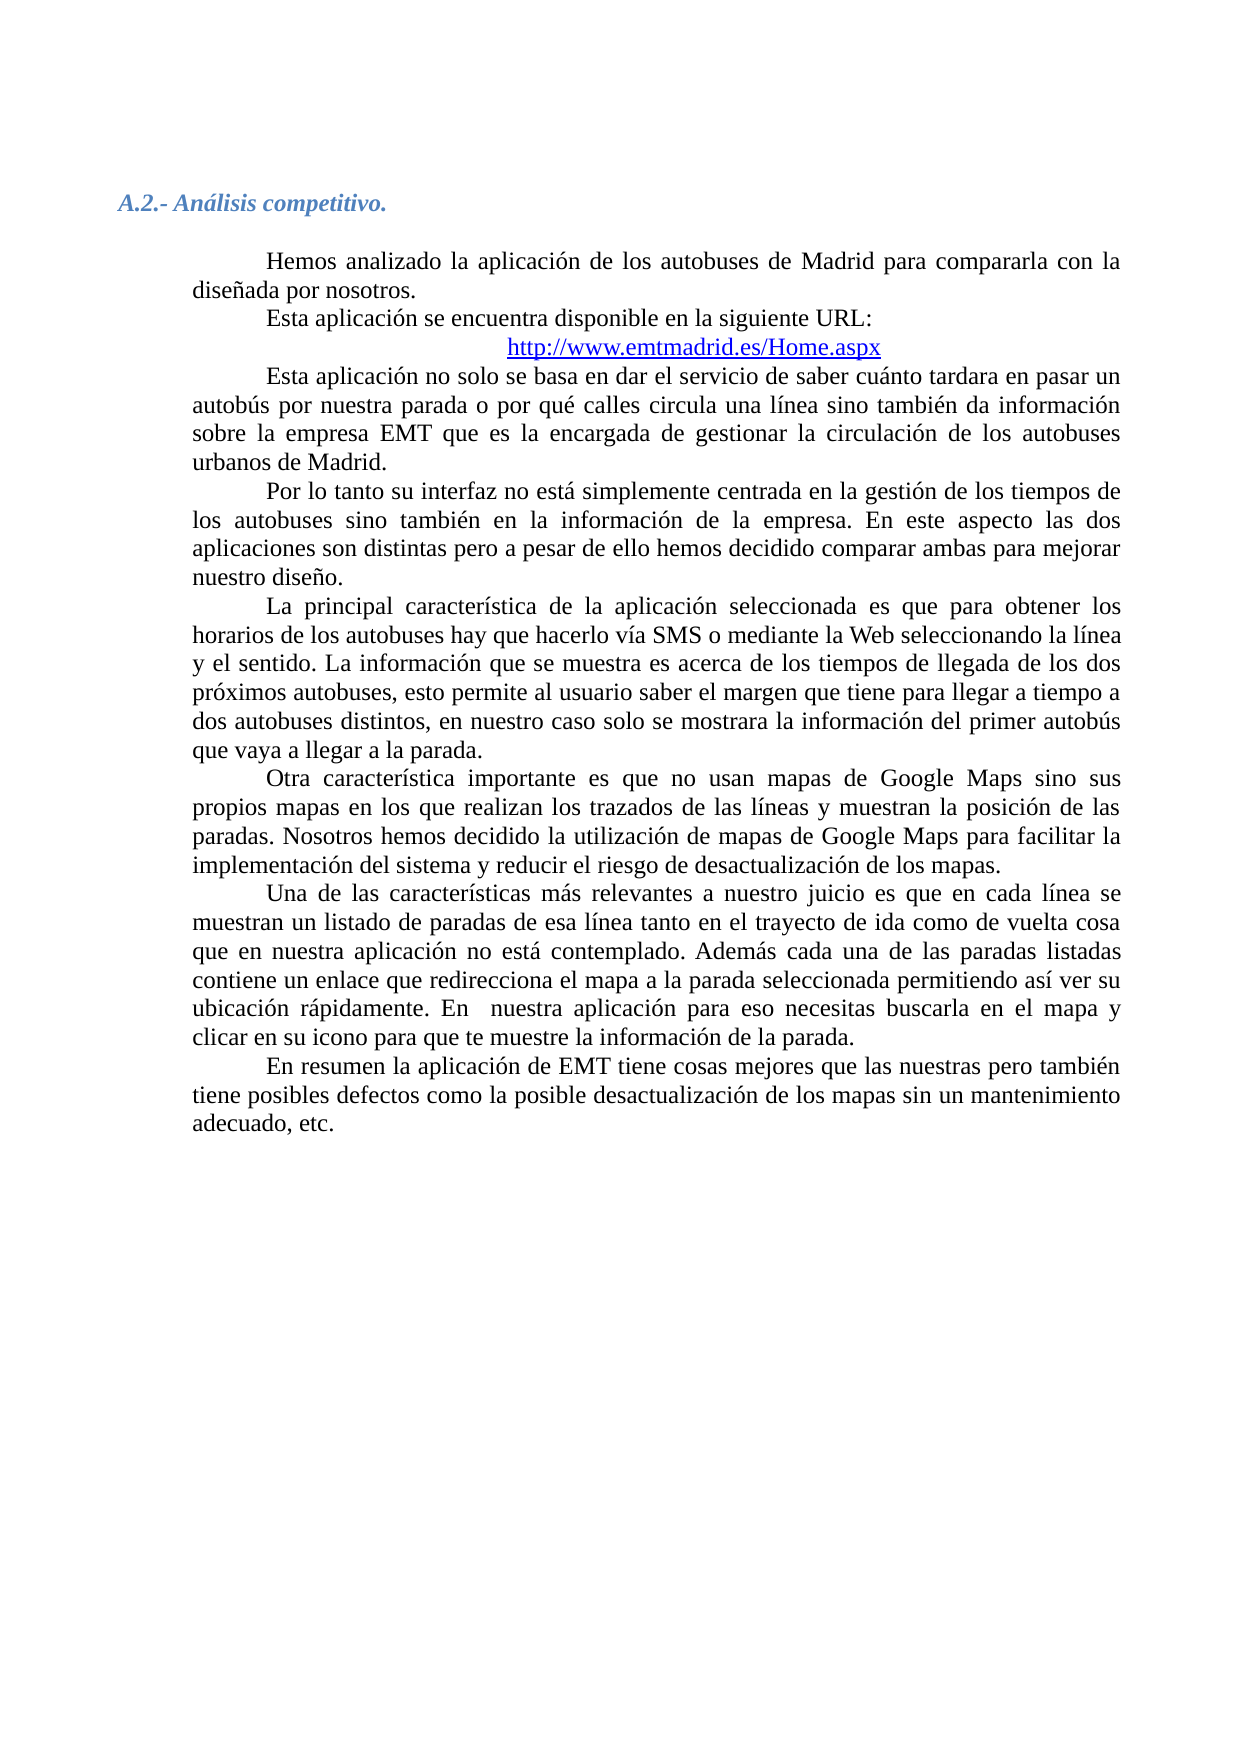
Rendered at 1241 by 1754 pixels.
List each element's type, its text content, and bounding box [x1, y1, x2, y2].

text Esta aplicación se encuentra disponible en la siguiente URL: [192, 303, 1122, 332]
text En resumen la aplicación de EMT tiene cosas mejores que las nuestras pero también tiene posibles defectos como la posible desactualización de los mapas sin un mantenimiento adecuado, etc. [192, 1051, 1122, 1137]
text Una de las características más relevantes a nuestro juicio es que en cada línea se muestran un listado de paradas de esa línea tanto en el trayecto de ida como de vuelta cosa que en nuestra aplicación no está contemplado. Además cada una de las paradas listadas contiene un enlace que redirecciona el mapa a la parada seleccionada permitiendo así ver su ubicación rápidamente. En nuestra aplicación para eso necesitas buscarla en el mapa y clicar en su icono para que te muestre la información de la parada. [192, 878, 1122, 1051]
text http://www.emtmadrid.es/Home.aspx [192, 332, 1122, 361]
text Por lo tanto su interfaz no está simplemente centrada en la gestión de los tiempos de los autobuses sino también en la información de la empresa. En este aspecto las dos aplicaciones son distintas pero a pesar de ello hemos decidido comparar ambas para mejorar nuestro diseño. [192, 476, 1122, 591]
subtitle A.2.- Análisis competitivo. [118, 188, 1122, 217]
text Hemos analizado la aplicación de los autobuses de Madrid para compararla con la diseñada por nosotros. [192, 246, 1122, 303]
text Otra característica importante es que no usan mapas de Google Maps sino sus propios mapas en los que realizan los trazados de las líneas y muestran la posición de las paradas. Nosotros hemos decidido la utilización de mapas de Google Maps para facilitar la implementación del sistema y reducir el riesgo de desactualización de los mapas. [192, 763, 1122, 878]
text Esta aplicación no solo se basa en dar el servicio de saber cuánto tardara en pasar un autobús por nuestra parada o por qué calles circula una línea sino también da información sobre la empresa EMT que es la encargada de gestionar la circulación de los autobuses urbanos de Madrid. [192, 361, 1122, 476]
text La principal característica de la aplicación seleccionada es que para obtener los horarios de los autobuses hay que hacerlo vía SMS o mediante la Web seleccionando la línea y el sentido. La información que se muestra es acerca de los tiempos de llegada de los dos próximos autobuses, esto permite al usuario saber el margen que tiene para llegar a tiempo a dos autobuses distintos, en nuestro caso solo se mostrara la información del primer autobús que vaya a llegar a la parada. [192, 591, 1122, 763]
